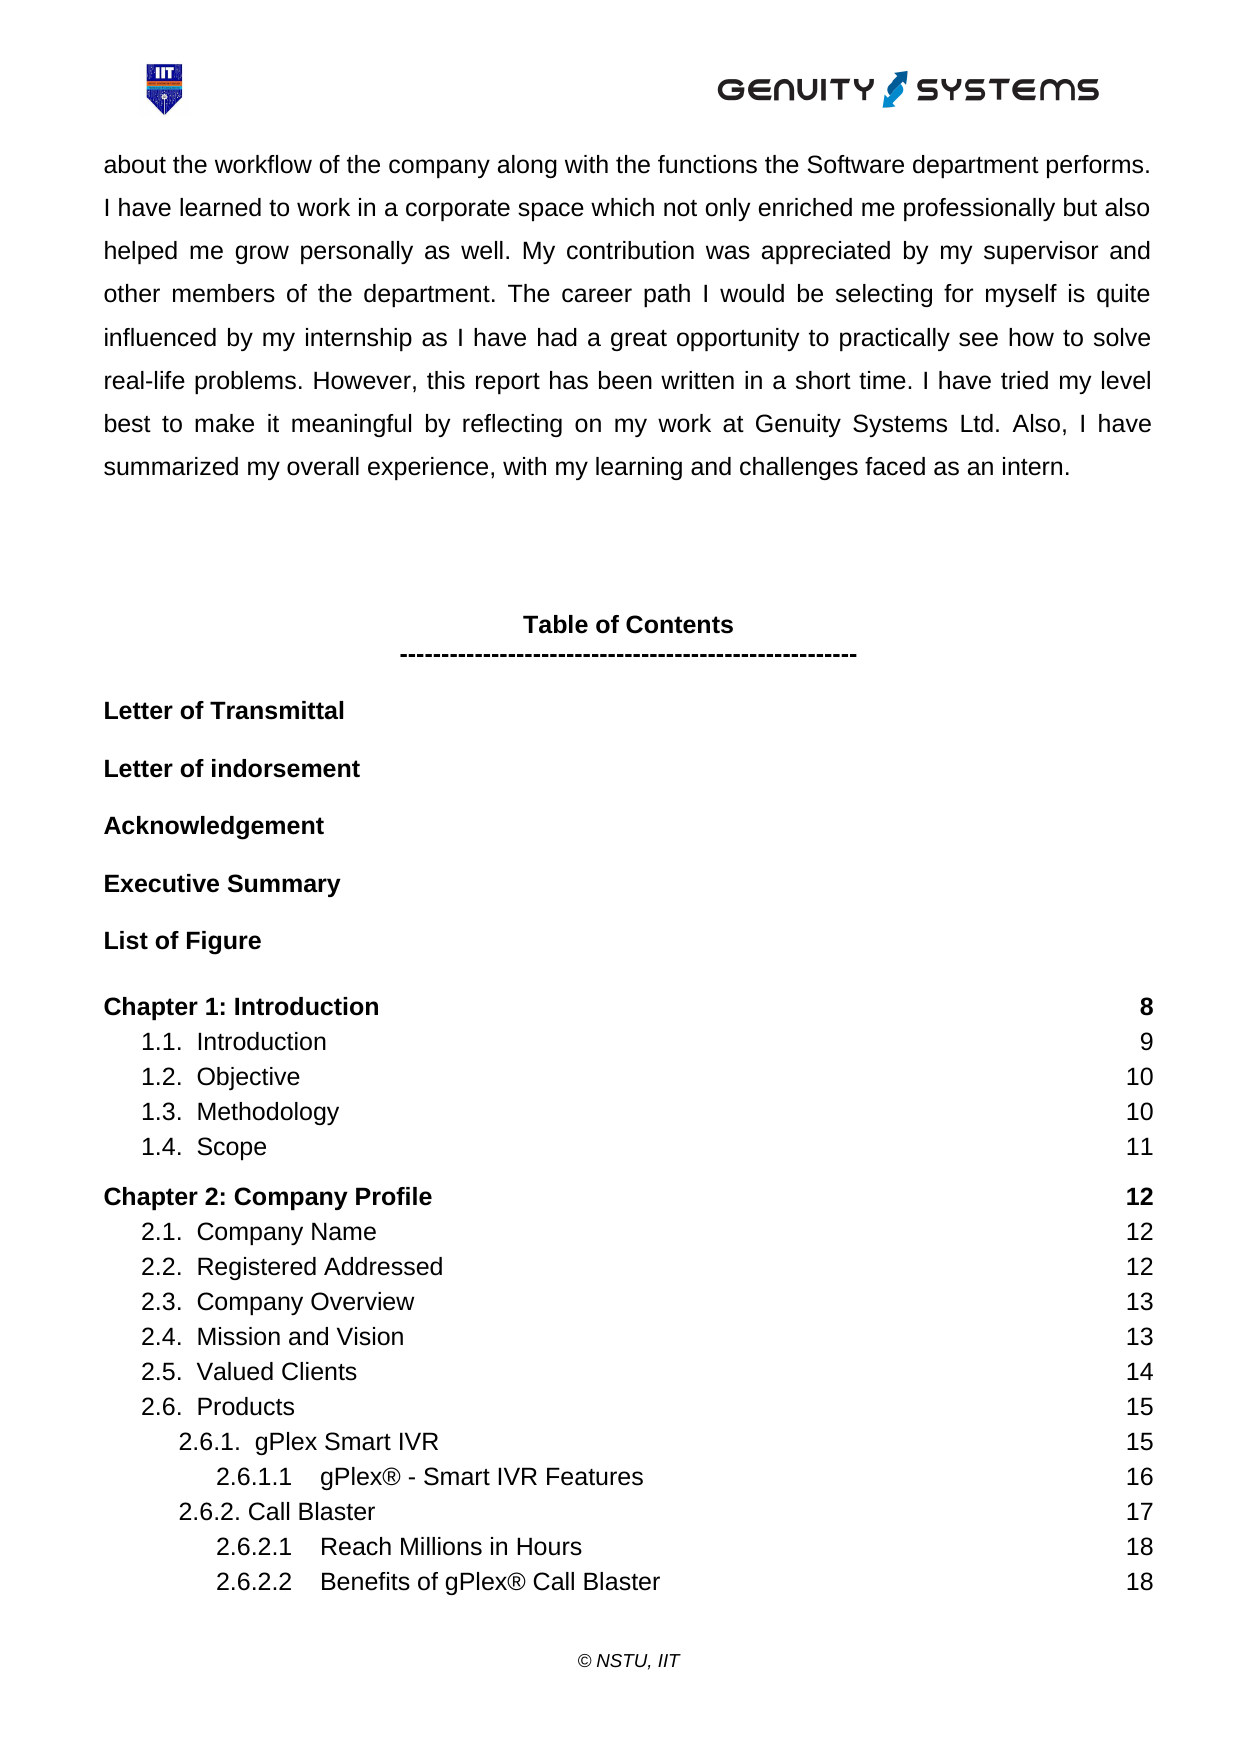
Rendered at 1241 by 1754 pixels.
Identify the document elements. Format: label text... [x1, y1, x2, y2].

picture [137, 62, 192, 117]
text 2.6.1. gPlex Smart IVR 15 [178, 1427, 1153, 1455]
picture [714, 70, 1101, 108]
text 2.6. Products 15 [141, 1392, 1153, 1420]
text Acknowledgement [103, 811, 1153, 840]
text 2.3. Company Overview 13 [141, 1287, 1153, 1315]
text 2.1. Company Name 12 [141, 1217, 1153, 1245]
text 2.6.1.1 gPlex® - Smart IVR Features 16 [216, 1462, 1153, 1490]
text 1.2. Objective 10 [141, 1062, 1153, 1091]
text 2.4. Mission and Vision 13 [141, 1322, 1153, 1350]
text 2.2. Registered Addressed 12 [141, 1252, 1153, 1280]
text 2.6.2.2 Benefits of gPlex® Call Blaster 18 [216, 1567, 1153, 1595]
text Executive Summary [103, 869, 1153, 897]
text Chapter 1: Introduction 8 [103, 992, 1153, 1021]
text Chapter 2: Company Profile 12 [103, 1182, 1153, 1210]
text Letter of indorsement [103, 754, 1153, 782]
text 1.1. Introduction 9 [141, 1027, 1153, 1056]
text ------------------------------------------------------- [103, 639, 1153, 667]
text Letter of Transmittal [103, 696, 1153, 725]
text 1.3. Methodology 10 [141, 1097, 1153, 1126]
text List of Figure [103, 926, 1153, 955]
text about the workflow of the company along with the functions the Software department performs. I have learned to work in a corporate space which not only enriched me professionally but also helped me grow personally as well. My contribution was appreciated by my supervisor and other members of the department. The career path I would be selecting for myself is quite influenced by my internship as I have had a great opportunity to practically see how to solve real-life problems. However, this report has been written in a short time. I have tried my level best to make it meaningful by reflecting on my work at Genuity Systems Ltd. Also, I have summarized my overall experience, with my learning and challenges faced as an intern. [103, 150, 1153, 481]
text 2.6.2.1 Reach Millions in Hours 18 [216, 1532, 1153, 1560]
text Table of Contents [103, 610, 1153, 639]
text 2.6.2. Call Blaster 17 [178, 1497, 1153, 1525]
text 1.4. Scope 11 [141, 1132, 1153, 1161]
text 2.5. Valued Clients 14 [141, 1357, 1153, 1385]
